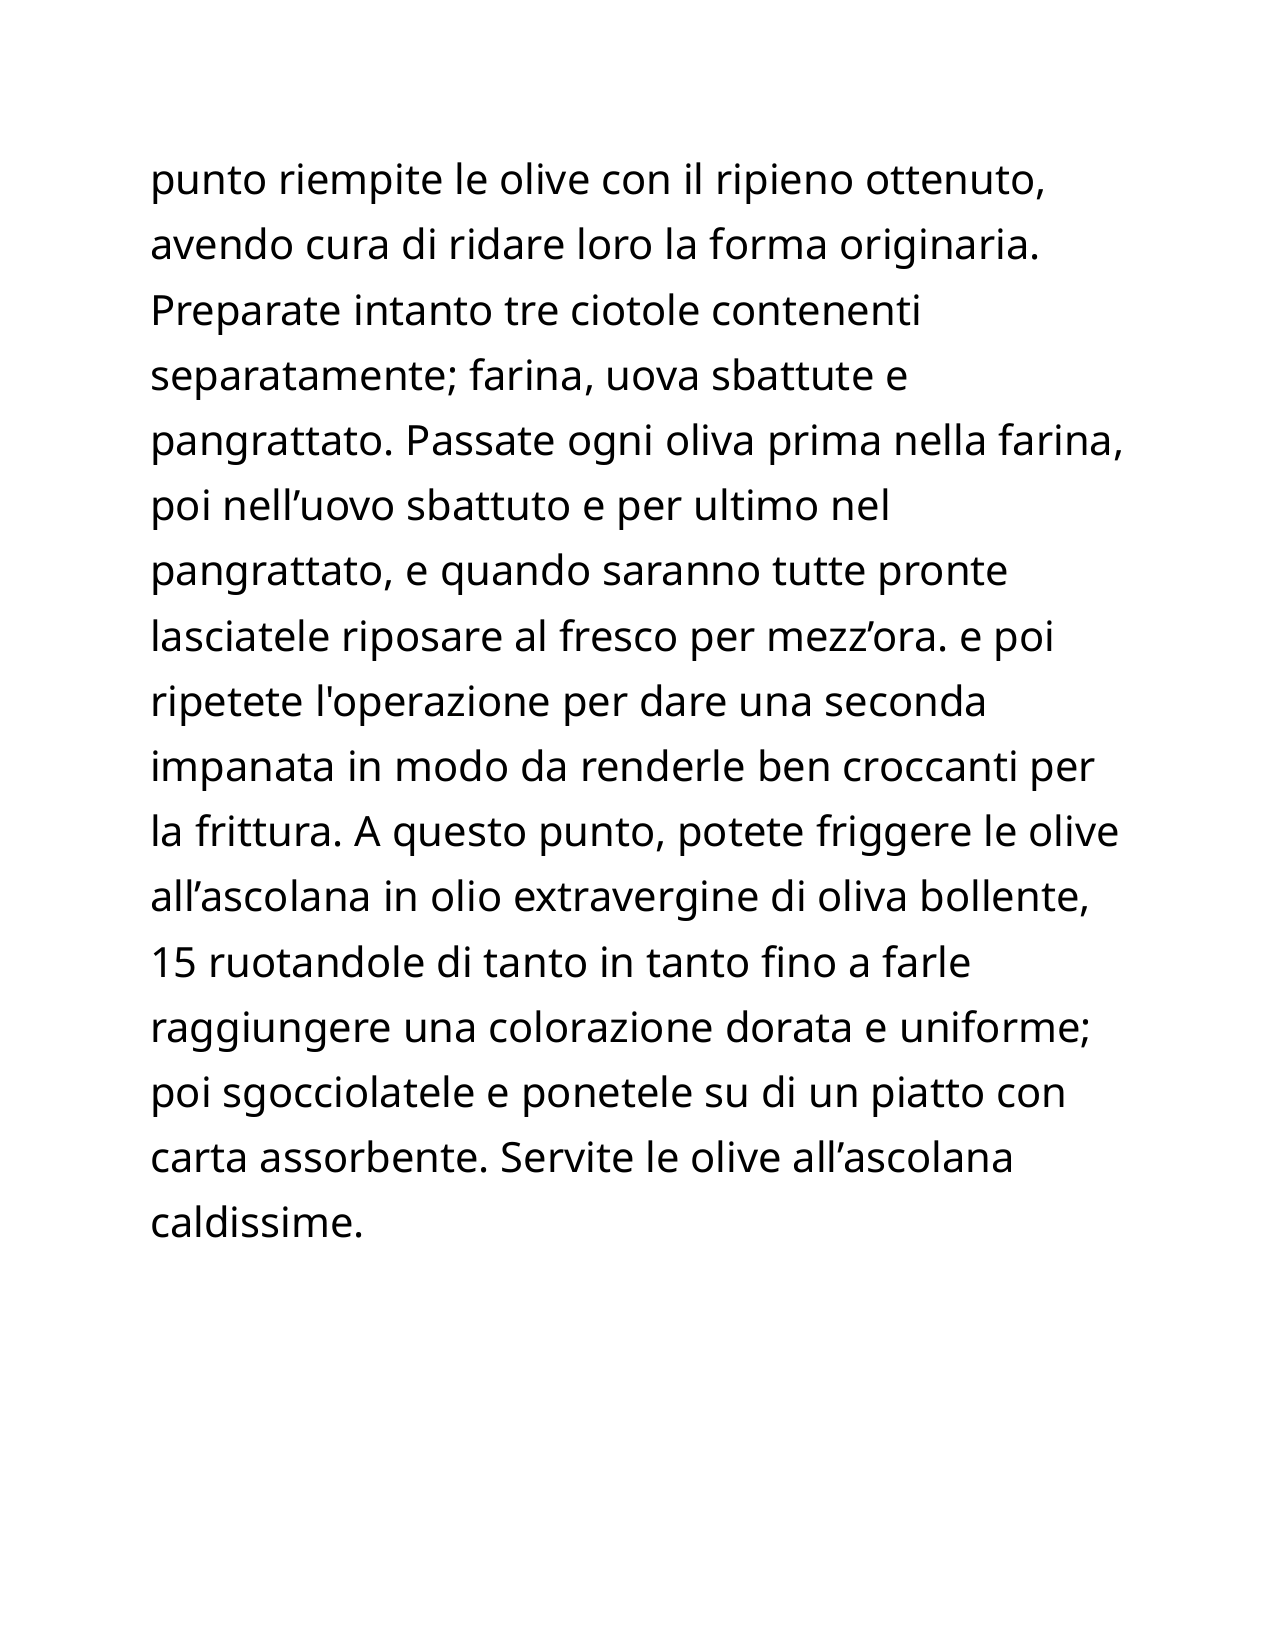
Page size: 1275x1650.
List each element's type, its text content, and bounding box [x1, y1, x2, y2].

text punto riempite le olive con il ripieno ottenuto, avendo cura di ridare loro la forma originaria. Preparate intanto tre ciotole contenenti separatamente; farina, uova sbattute e pangrattato. Passate ogni oliva prima nella farina, poi nell’uovo sbattuto e per ultimo nel pangrattato, e quando saranno tutte pronte lasciatele riposare al fresco per mezz’ora. e poi ripetete l'operazione per dare una seconda impanata in modo da renderle ben croccanti per la frittura. A questo punto, potete friggere le olive all’ascolana in olio extravergine di oliva bollente, 15 ruotandole di tanto in tanto fino a farle raggiungere una colorazione dorata e uniforme; poi sgocciolatele e ponetele su di un piatto con carta assorbente. Servite le olive all’ascolana caldissime. [150, 150, 1125, 1250]
